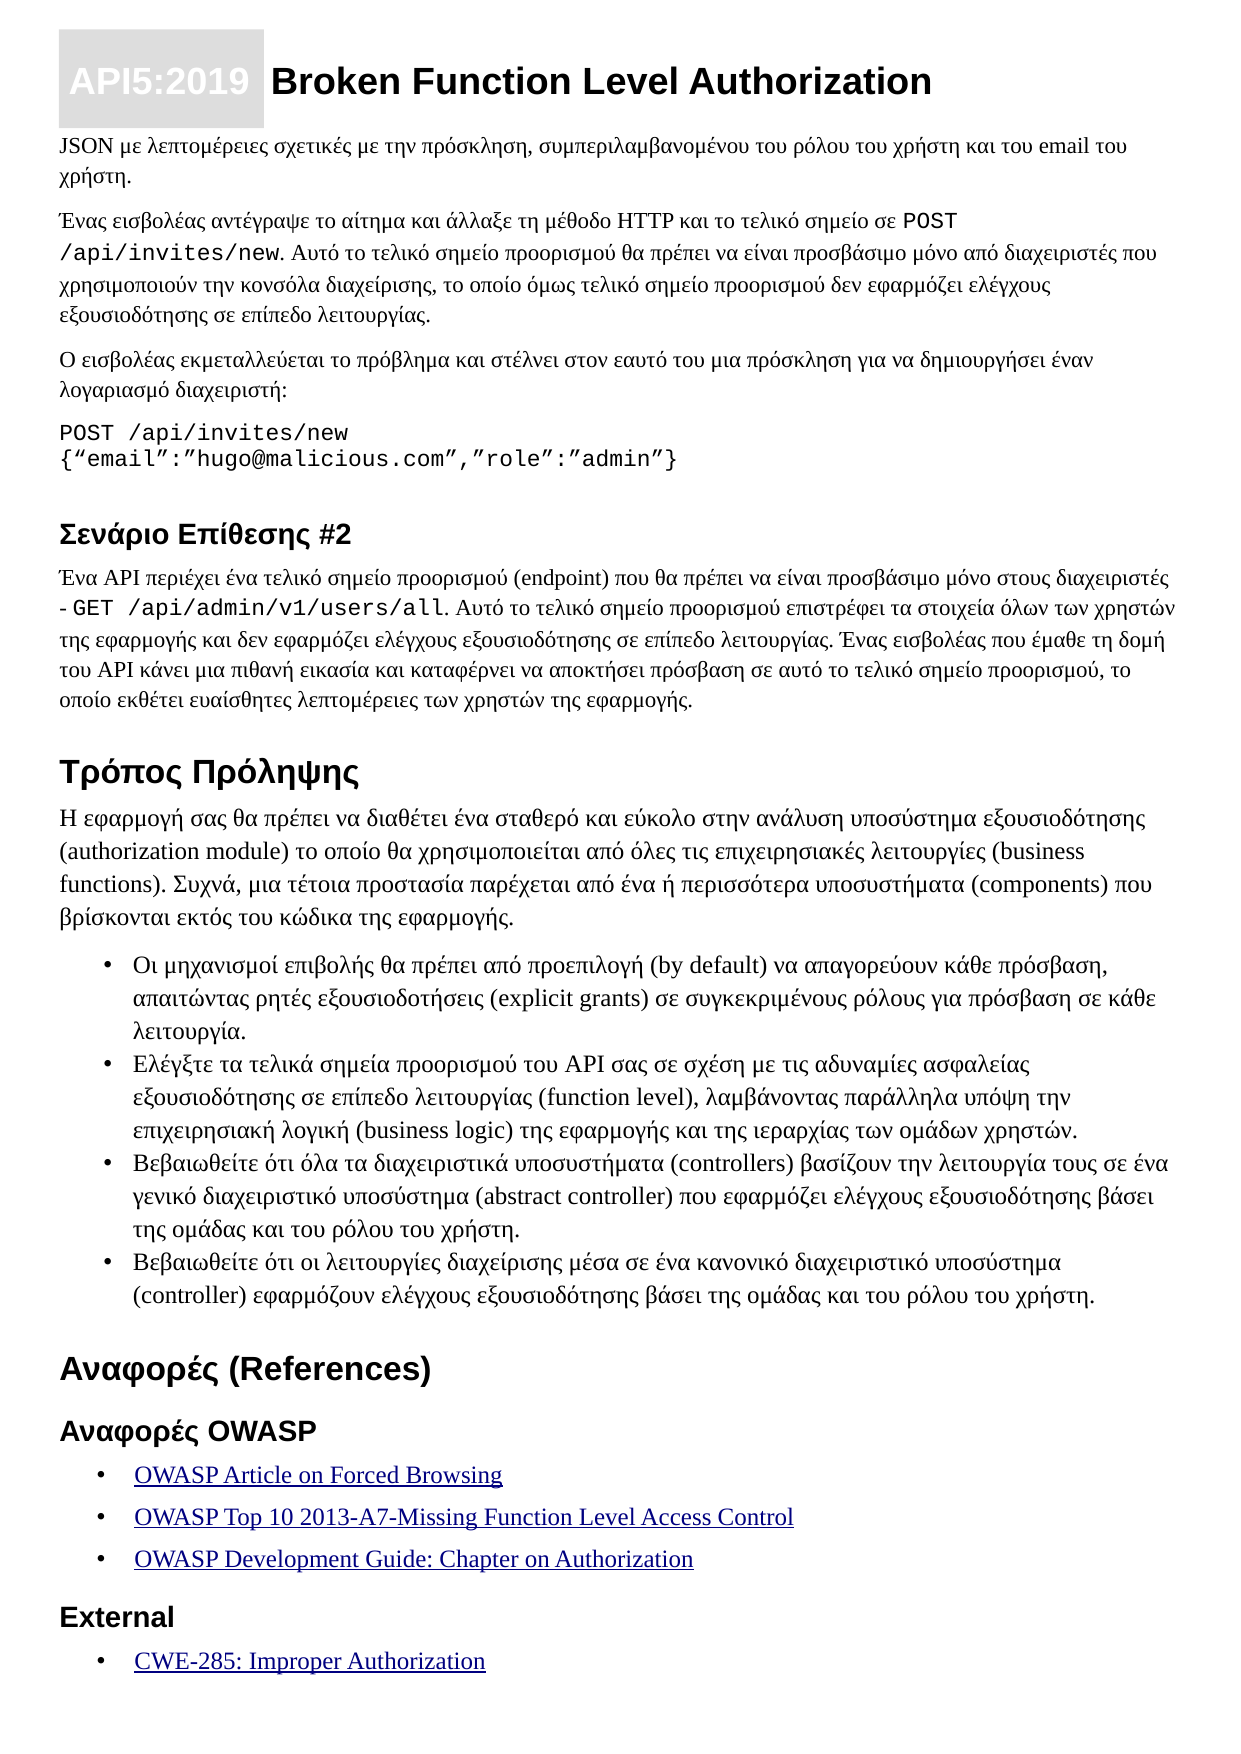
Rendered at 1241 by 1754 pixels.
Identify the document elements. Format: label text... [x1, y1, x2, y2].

list Βεβαιωθείτε ότι όλα τα διαχειριστικά υποσυστήματα (controllers) βασίζουν την λειτουργία τους σε ένα γενικό διαχειριστικό υποσύστημα (abstract controller) που εφαρμόζει ελέγχους εξουσιοδότησης βάσει της ομάδας και του ρόλου του χρήστη. [103, 1148, 1181, 1243]
list CWE-285: Improper Authorization [97, 1646, 1181, 1675]
list OWASP Top 10 2013-A7-Missing Function Level Access Control [97, 1502, 1181, 1531]
list Ελέγξτε τα τελικά σημεία προορισμού του API σας σε σχέση με τις αδυναμίες ασφαλείας εξουσιοδότησης σε επίπεδο λειτουργίας (function level), λαμβάνοντας παράλληλα υπόψη την επιχειρησιακή λογική (business logic) της εφαρμογής και της ιεραρχίας των ομάδων χρηστών. [103, 1049, 1181, 1143]
text Ένα API περιέχει ένα τελικό σημείο προορισμού (endpoint) που θα πρέπει να είναι προσβάσιμο μόνο στους διαχειριστές - GET /api/admin/v1/users/all. Αυτό το τελικό σημείο προορισμού επιστρέφει τα στοιχεία όλων των χρηστών της εφαρμογής και δεν εφαρμόζει ελέγχους εξουσιοδότησης σε επίπεδο λειτουργίας. Ένας εισβολέας που έμαθε τη δομή του API κάνει μια πιθανή εικασία και καταφέρνει να αποκτήσει πρόσβαση σε αυτό το τελικό σημείο προορισμού, το οποίο εκθέτει ευαίσθητες λεπτομέρειες των χρηστών της εφαρμογής. [59, 563, 1181, 713]
text {“email”:”hugo@malicious.com”,”role”:”admin”} [59, 447, 1181, 473]
subtitle Αναφορές (References) [59, 1348, 1181, 1387]
subtitle Αναφορές OWASP [59, 1414, 1181, 1448]
text Η εφαρμογή σας θα πρέπει να διαθέτει ένα σταθερό και εύκολο στην ανάλυση υποσύστημα εξουσιοδότησης (authorization module) το οποίο θα χρησιμοποιείται από όλες τις επιχειρησιακές λειτουργίες (business functions). Συχνά, μια τέτοια προστασία παρέχεται από ένα ή περισσότερα υποσυστήματα (components) που βρίσκονται εκτός του κώδικα της εφαρμογής. [59, 803, 1181, 931]
text Ο εισβολέας εκμεταλλεύεται το πρόβλημα και στέλνει στον εαυτό του μια πρόσκληση για να δημιουργήσει έναν λογαριασμό διαχειριστή: [59, 346, 1181, 403]
text JSON με λεπτομέρειες σχετικές με την πρόσκληση, συμπεριλαμβανομένου του ρόλου του χρήστη και του email του χρήστη. [59, 132, 1181, 189]
text POST /api/invites/new [59, 421, 1181, 447]
text Ένας εισβολέας αντέγραψε το αίτημα και άλλαξε τη μέθοδο HTTP και το τελικό σημείο σε POST /api/invites/new. Αυτό το τελικό σημείο προορισμού θα πρέπει να είναι προσβάσιμο μόνο από διαχειριστές που χρησιμοποιούν την κονσόλα διαχείρισης, το οποίο όμως τελικό σημείο προορισμού δεν εφαρμόζει ελέγχους εξουσιοδότησης σε επίπεδο λειτουργίας. [59, 207, 1181, 328]
subtitle External [59, 1600, 1181, 1634]
list OWASP Development Guide: Chapter on Authorization [97, 1544, 1181, 1572]
subtitle Τρόπος Πρόληψης [59, 752, 1181, 791]
list Οι μηχανισμοί επιβολής θα πρέπει από προεπιλογή (by default) να απαγορεύουν κάθε πρόσβαση, απαιτώντας ρητές εξουσιοδοτήσεις (explicit grants) σε συγκεκριμένους ρόλους για πρόσβαση σε κάθε λειτουργία. [103, 950, 1181, 1044]
list OWASP Article on Forced Browsing [97, 1460, 1181, 1489]
list Βεβαιωθείτε ότι οι λειτουργίες διαχείρισης μέσα σε ένα κανονικό διαχειριστικό υποσύστημα (controller) εφαρμόζουν ελέγχους εξουσιοδότησης βάσει της ομάδας και του ρόλου του χρήστη. [103, 1247, 1181, 1309]
subtitle Σενάριο Επίθεσης #2 [59, 517, 1181, 551]
